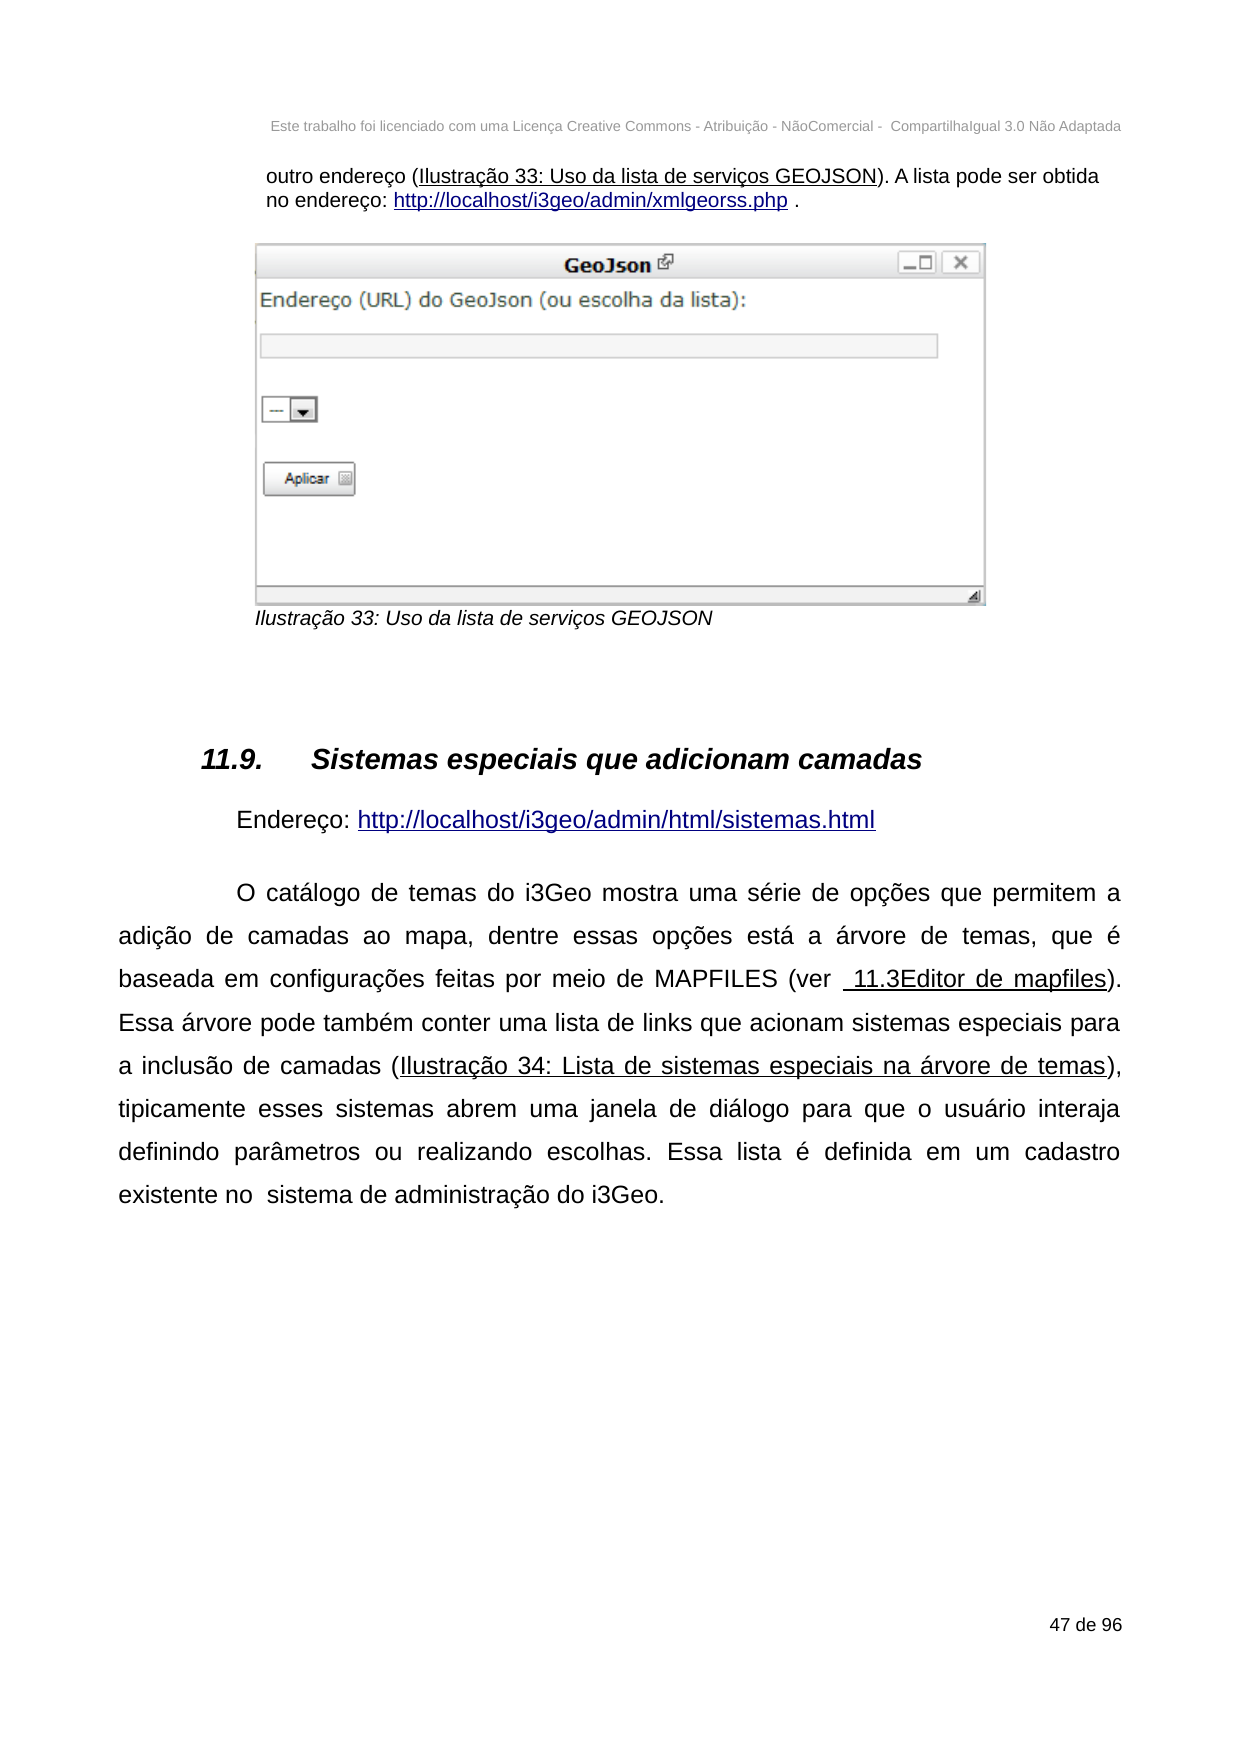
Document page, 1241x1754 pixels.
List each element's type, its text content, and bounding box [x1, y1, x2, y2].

list outro endereço (Ilustração 33: Uso da lista de serviços GEOJSON). A lista pode ser obtida no endereço: http://localhost/i3geo/admin/xmlgeorss.php . [228, 164, 1122, 212]
picture [254, 243, 987, 606]
text O catálogo de temas do i3Geo mostra uma série de opções que permitem a adição de camadas ao mapa, dentre essas opções está a árvore de temas, que é baseada em configurações feitas por meio de MAPFILES (ver 11.3.Editor de mapfiles). Essa árvore pode também conter uma lista de links que acionam sistemas especiais para a inclusão de camadas (Ilustração 34: Lista de sistemas especiais na árvore de temas), tipicamente esses sistemas abrem uma janela de diálogo para que o usuário interaja definindo parâmetros ou realizando escolhas. Essa lista é definida em um cadastro existente no sistema de administração do i3Geo. [118, 878, 1122, 1209]
text Ilustração 33: Uso da lista de serviços GEOJSON [254, 606, 986, 629]
text Endereço: http://localhost/i3geo/admin/html/sistemas.html [118, 805, 1122, 834]
subtitle Sistemas especiais que adicionam camadas [163, 742, 1077, 776]
